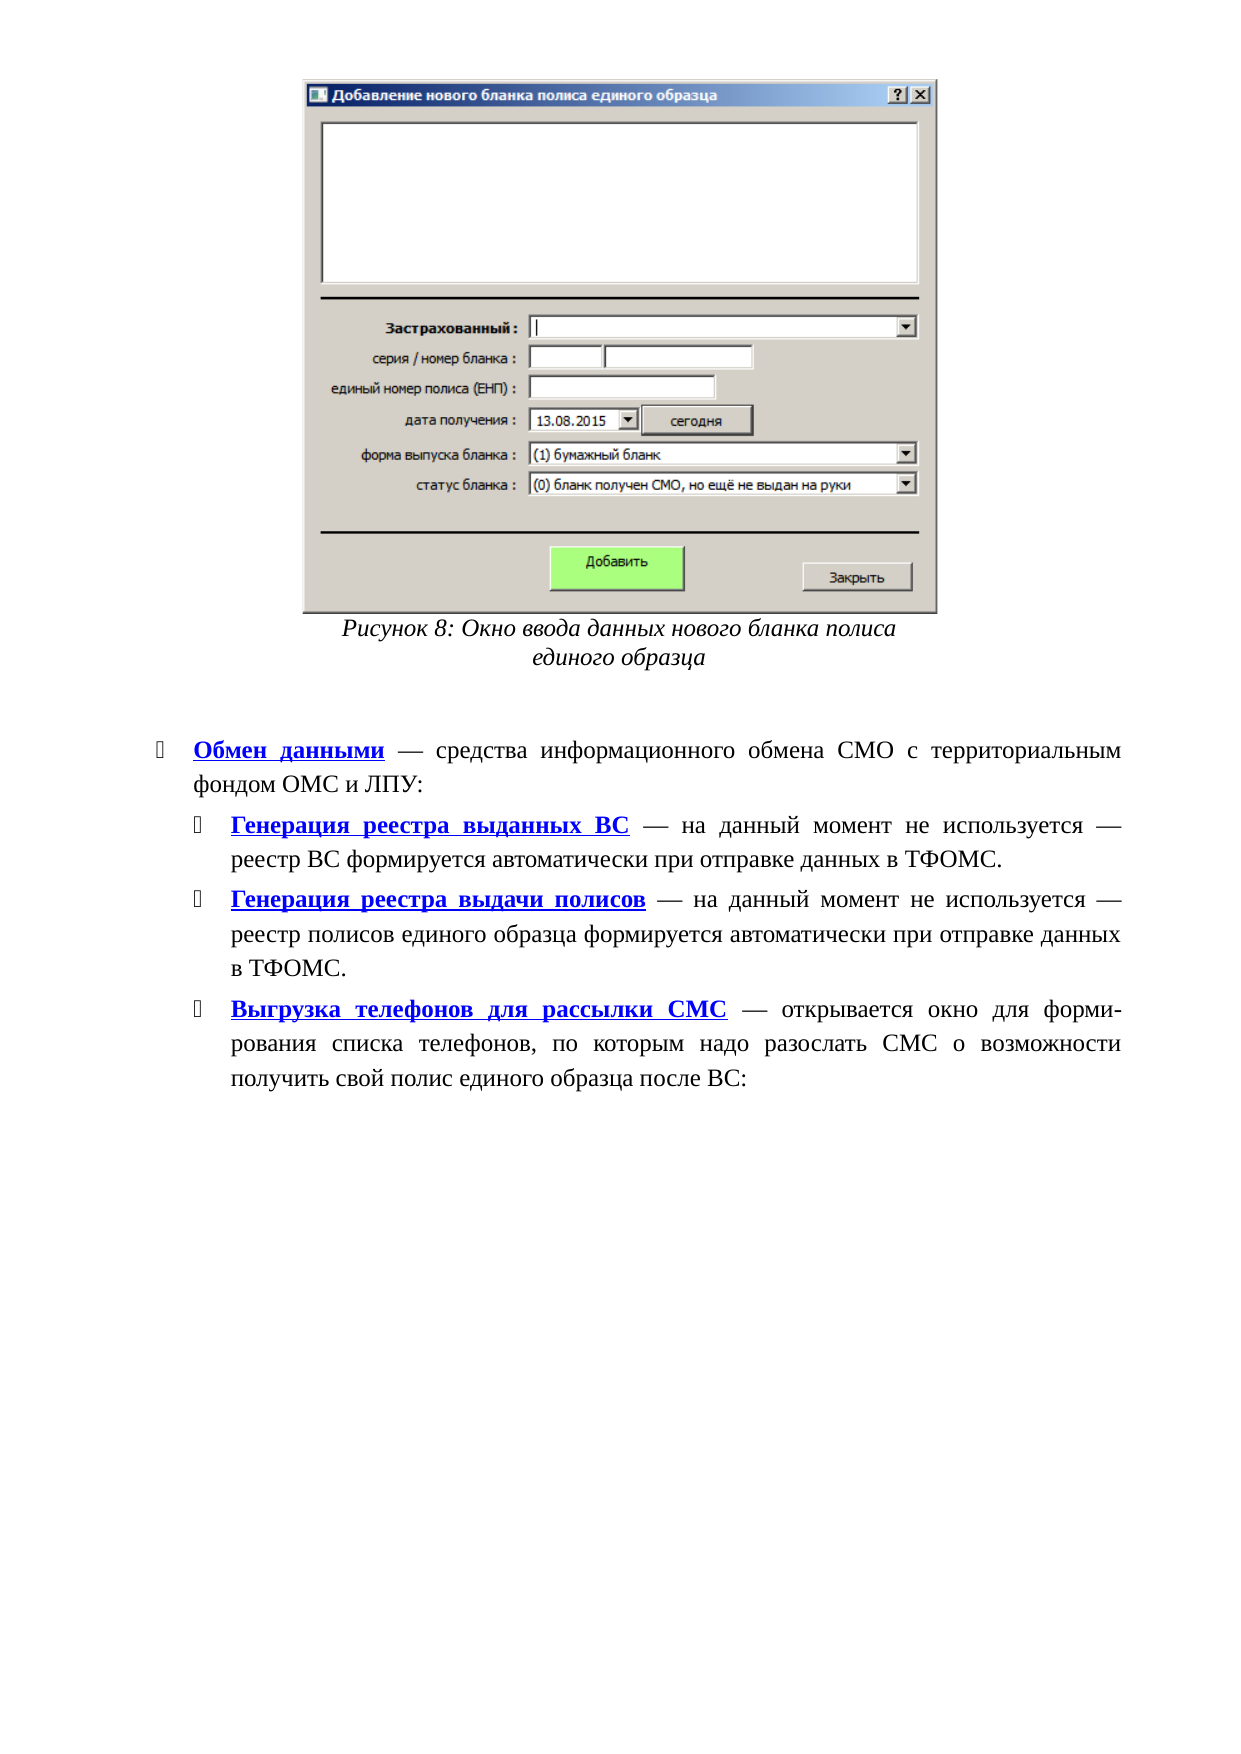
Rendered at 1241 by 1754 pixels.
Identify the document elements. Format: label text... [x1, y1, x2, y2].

list Генерация реестра выданных ВС — на данный момент не используется — реестр ВС формируется автоматически при отправке данных в ТФОМС. [193, 810, 1122, 873]
list Генерация реестра выдачи полисов — на данный момент не используется — реестр полисов единого образца формируется автоматически при отправке данных в ТФОМС. [193, 884, 1122, 982]
text Рисунок 8: Окно ввода данных нового бланка полиса единого образца [303, 614, 937, 671]
list Обмен данными — средства информационного обмена СМО с территориальным фондом ОМС и ЛПУ: [156, 735, 1122, 798]
list Выгрузка телефонов для рассылки СМС — открывается окно для форми­рования списка телефонов, по которым надо разослать СМС о возможности получить свой полис единого образца после ВС: [193, 994, 1122, 1092]
picture [302, 79, 938, 614]
